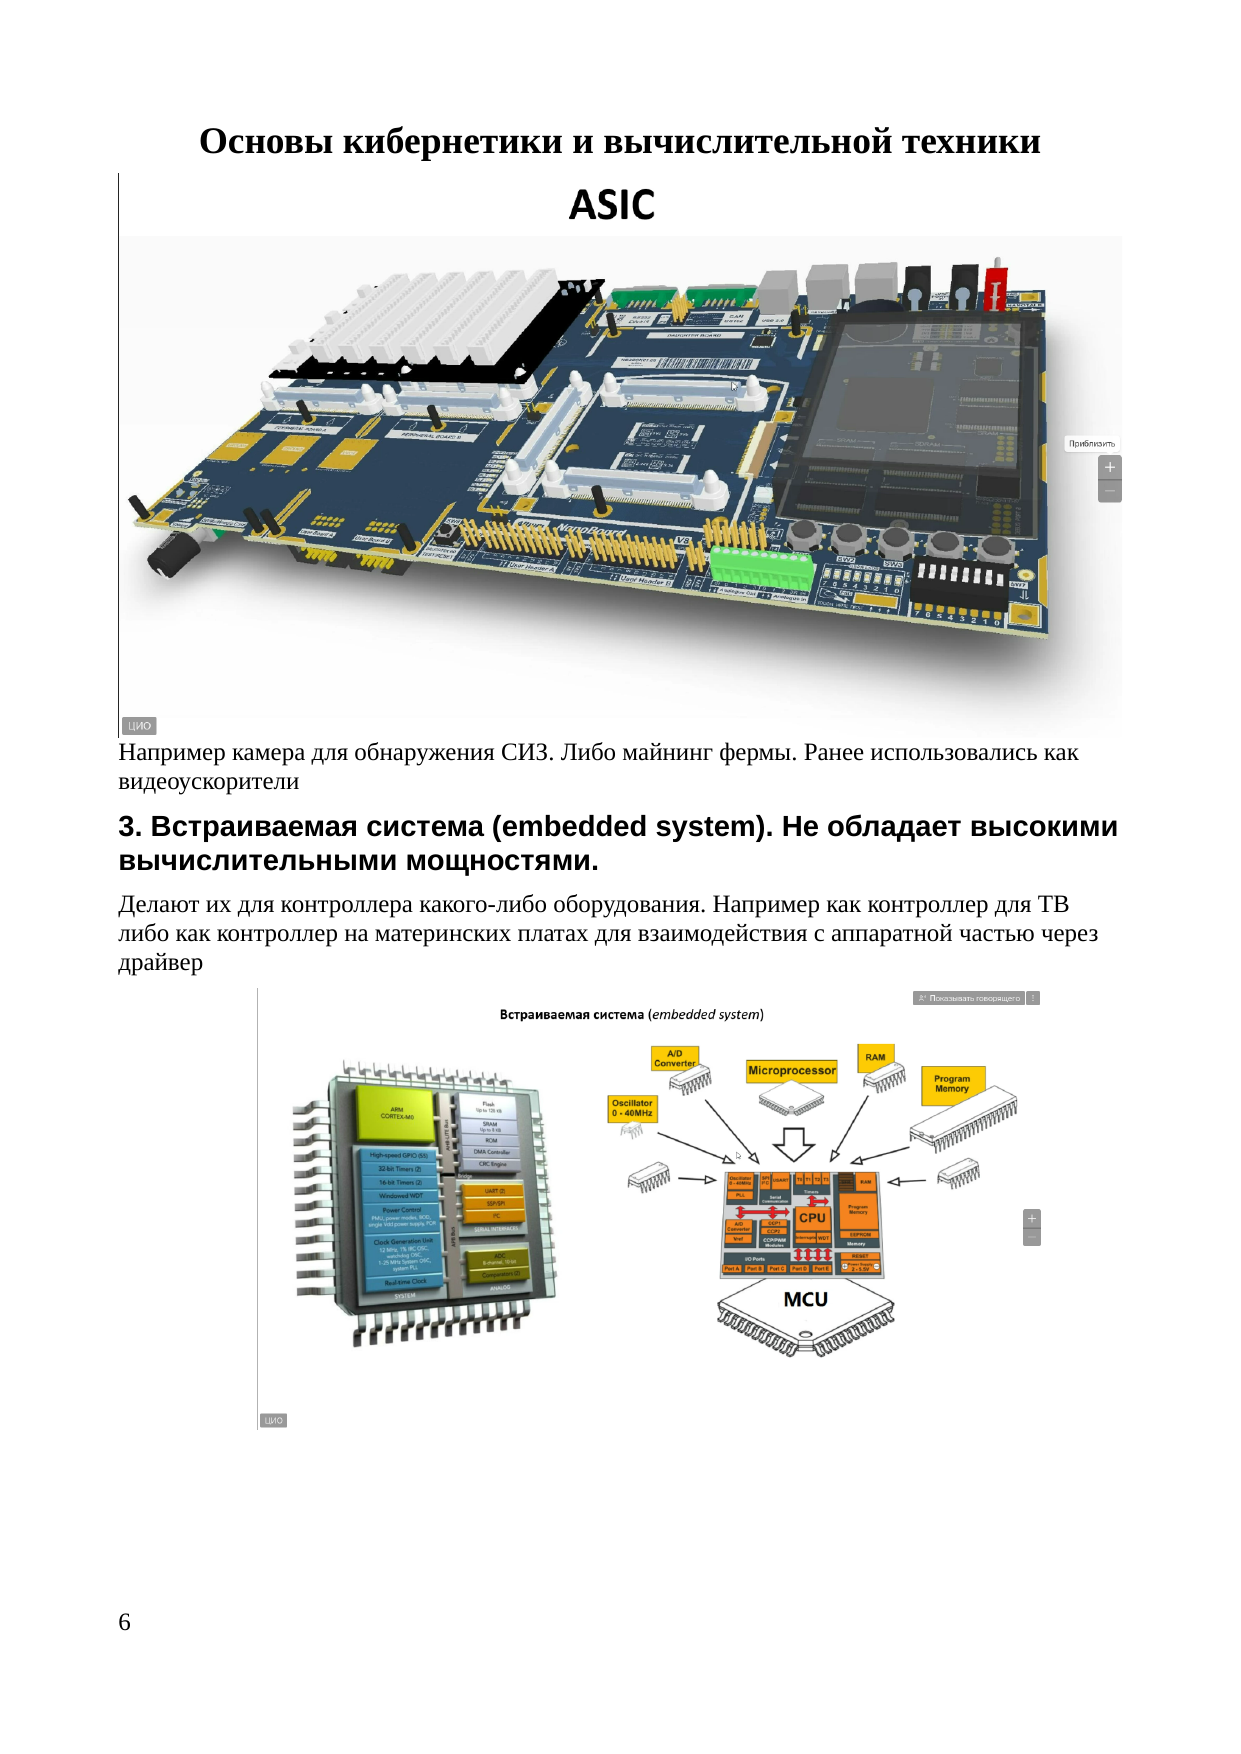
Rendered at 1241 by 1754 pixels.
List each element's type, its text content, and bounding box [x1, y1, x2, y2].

subtitle 3. Встраиваемая система (embedded system). Не обладает высокими вычислительными мощностями. [118, 809, 1122, 877]
picture [257, 988, 1042, 1430]
picture [118, 173, 1123, 738]
text Делают их для контроллера какого-либо оборудования. Например как контроллер для ТВ либо как контроллер на материнских платах для взаимодействия с аппаратной частью через драйвер [118, 889, 1122, 975]
text Например камера для обнаружения СИЗ. Либо майнинг фермы. Ранее использовались как видеоускорители [118, 738, 1122, 795]
